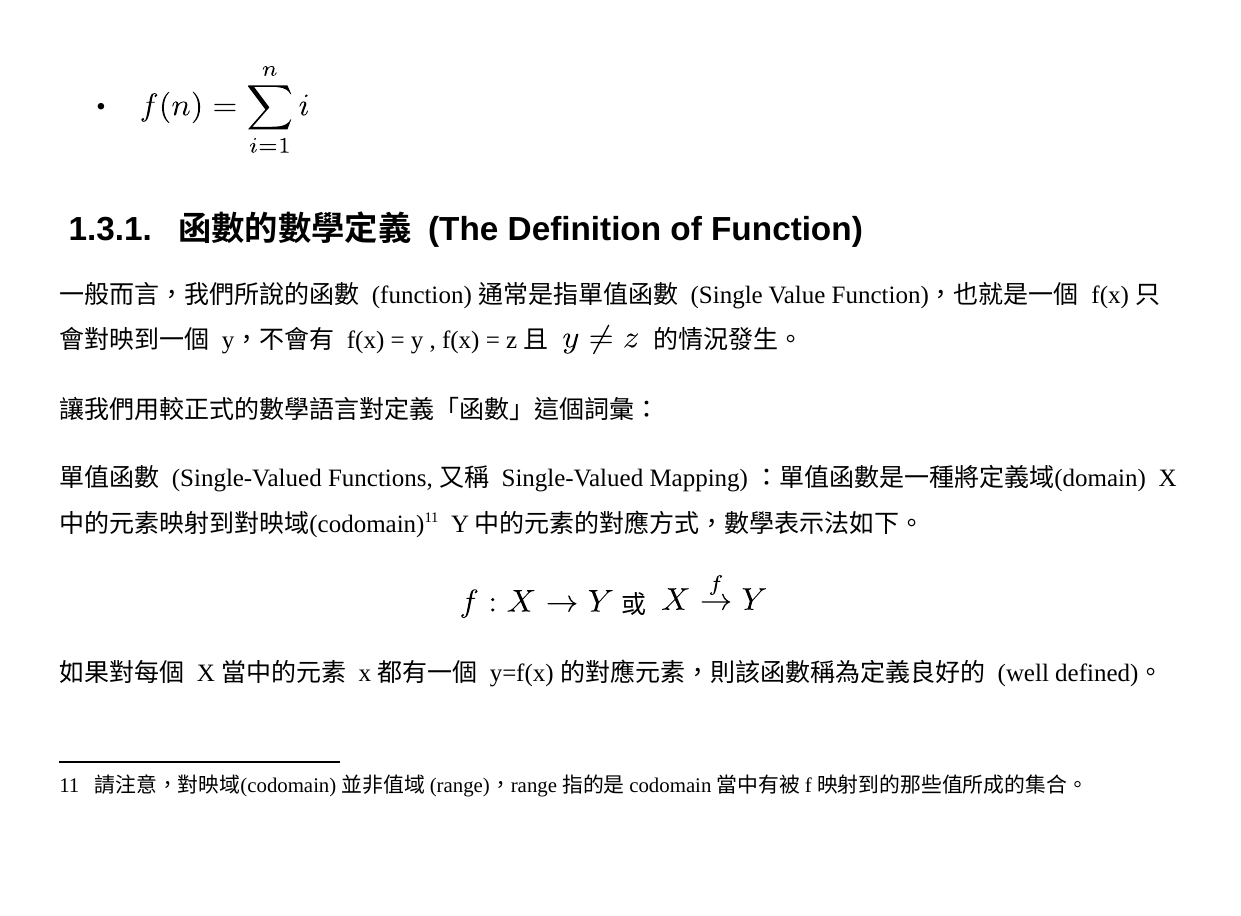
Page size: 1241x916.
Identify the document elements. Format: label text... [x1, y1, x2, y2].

text 請注意，對映域(codomain) 並非值域 (range)，range 指的是 codomain 當中有被 f 映射到的那些值所成的集合。 [59, 768, 1181, 798]
text 如果對每個 X 當中的元素 x 都有一個 y=f(x) 的對應元素，則該函數稱為定義良好的 (well defined)。 [59, 653, 1181, 689]
text 單值函數 (Single-Valued Functions, 又稱 Single-Valued Mapping) ：單值函數是一種將定義域(domain) X 中的元素映射到對映域(codomain) Y 中的元素的對應方式，數學表示法如下。 [59, 458, 1181, 539]
subtitle 函數的數學定義 (The Definition of Function) [59, 202, 1181, 250]
text 一般而言，我們所說的函數 (function) 通常是指單值函數 (Single Value Function)，也就是一個 f(x) 只會對映到一個 y，不會有 f(x) = y , f(x) = z 且 的情況發生。 [59, 275, 1181, 356]
text 讓我們用較正式的數學語言對定義「函數」這個詞彙： [59, 389, 1181, 425]
text 或 [59, 572, 1181, 620]
